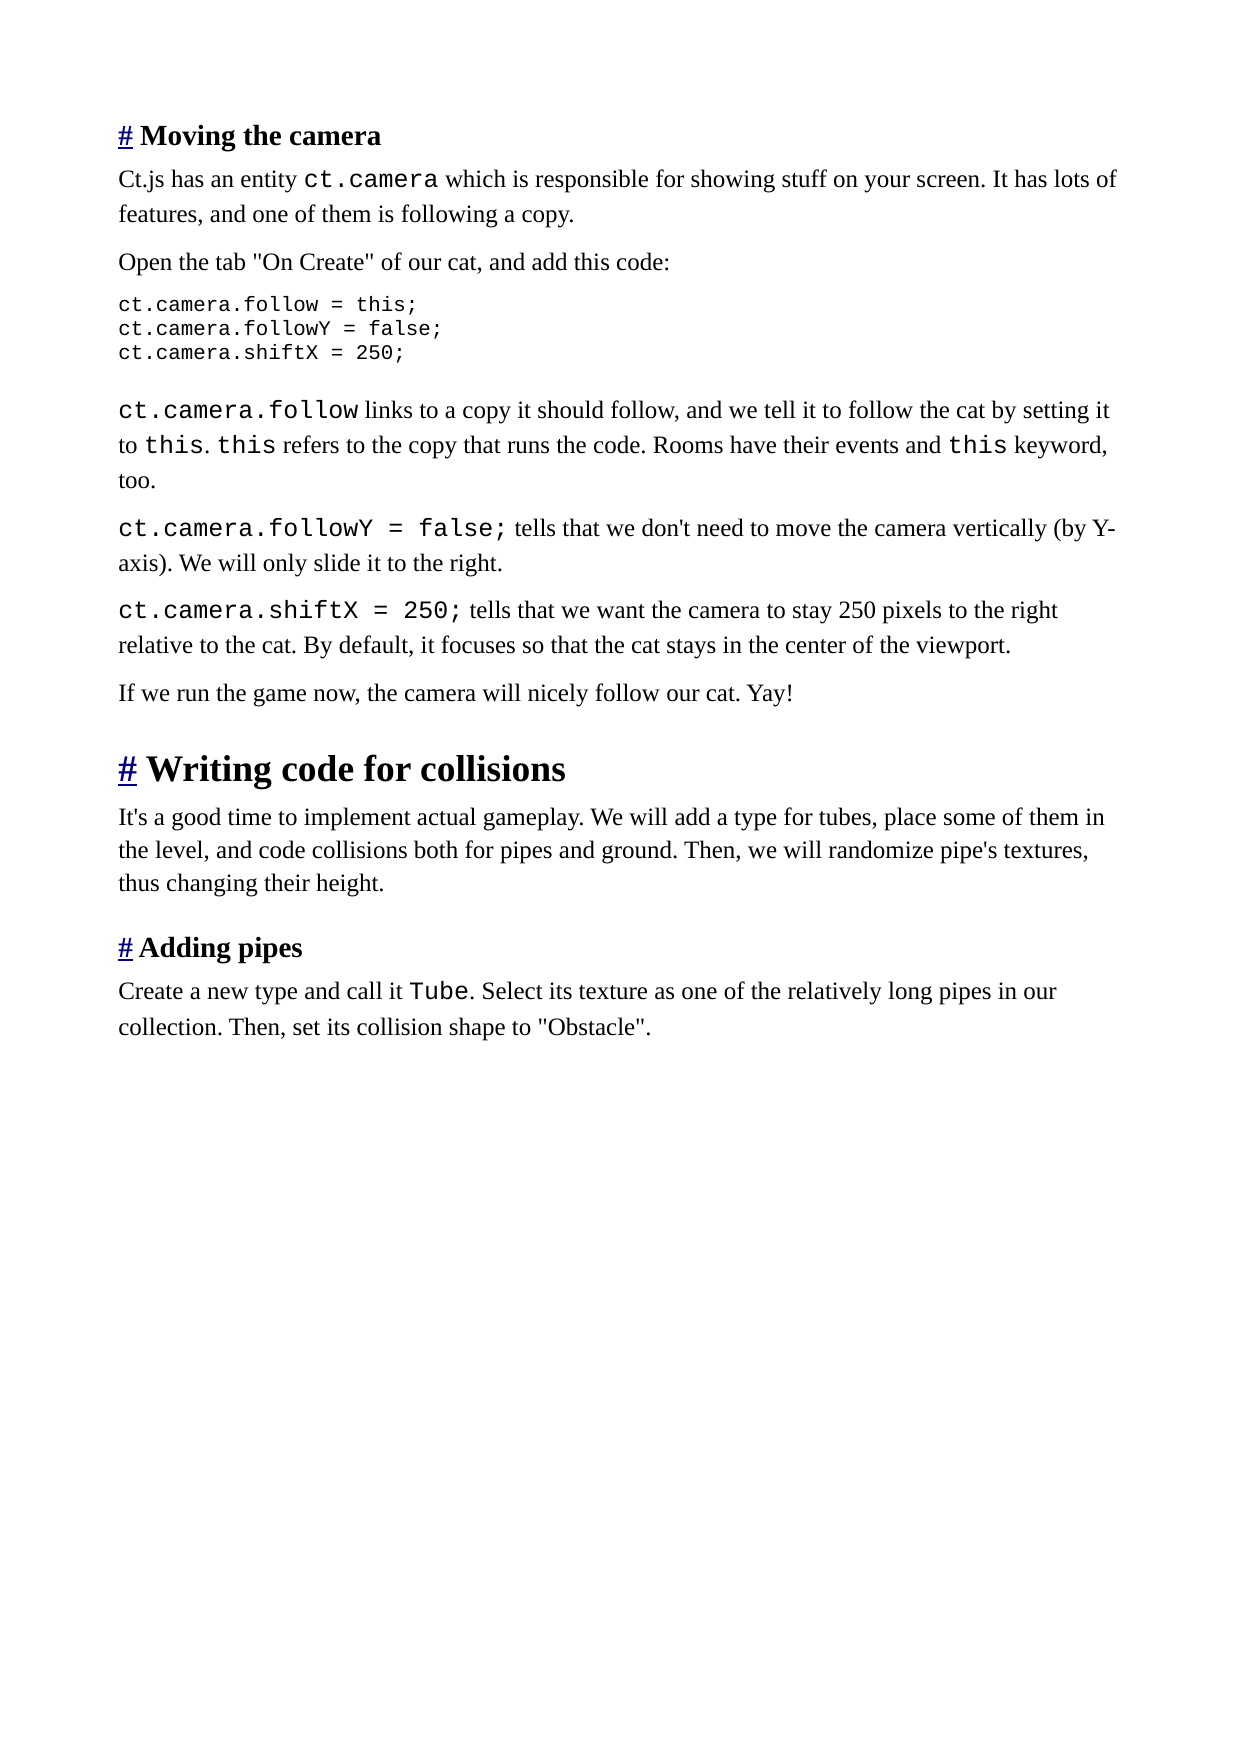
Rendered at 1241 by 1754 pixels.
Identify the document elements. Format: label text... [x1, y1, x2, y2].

text ct.camera.follow links to a copy it should follow, and we tell it to follow the cat by setting it to this. this refers to the copy that runs the code. Rooms have their events and this keyword, too. [118, 395, 1122, 494]
text If we run the game now, the camera will nicely follow our cat. Yay! [118, 678, 1122, 707]
subtitle # Adding pipes [118, 930, 1122, 964]
text ct.camera.followY = false; [118, 318, 1122, 342]
text ct.camera.shiftX = 250; tells that we want the camera to stay 250 pixels to the right relative to the cat. By default, it focuses so that the cat stays in the center of the viewport. [118, 595, 1122, 659]
subtitle # Moving the camera [118, 118, 1122, 152]
text ct.camera.follow = this; [118, 294, 1122, 318]
text ct.camera.followY = false; tells that we don't need to move the camera vertically (by Y-axis). We will only slide it to the right. [118, 513, 1122, 577]
subtitle # Writing code for collisions [118, 747, 1122, 790]
text ct.camera.shiftX = 250; [118, 342, 1122, 365]
text Create a new type and call it Tube. Select its texture as one of the relatively long pipes in our collection. Then, set its collision shape to "Obstacle". [118, 976, 1122, 1040]
text Ct.js has an entity ct.camera which is responsible for showing stuff on your screen. It has lots of features, and one of them is following a copy. [118, 164, 1122, 228]
text It's a good time to implement actual gameplay. We will add a type for tubes, place some of them in the level, and code collisions both for pipes and ground. Then, we will randomize pipe's textures, thus changing their height. [118, 802, 1122, 897]
text Open the tab "On Create" of our cat, and add this code: [118, 247, 1122, 276]
